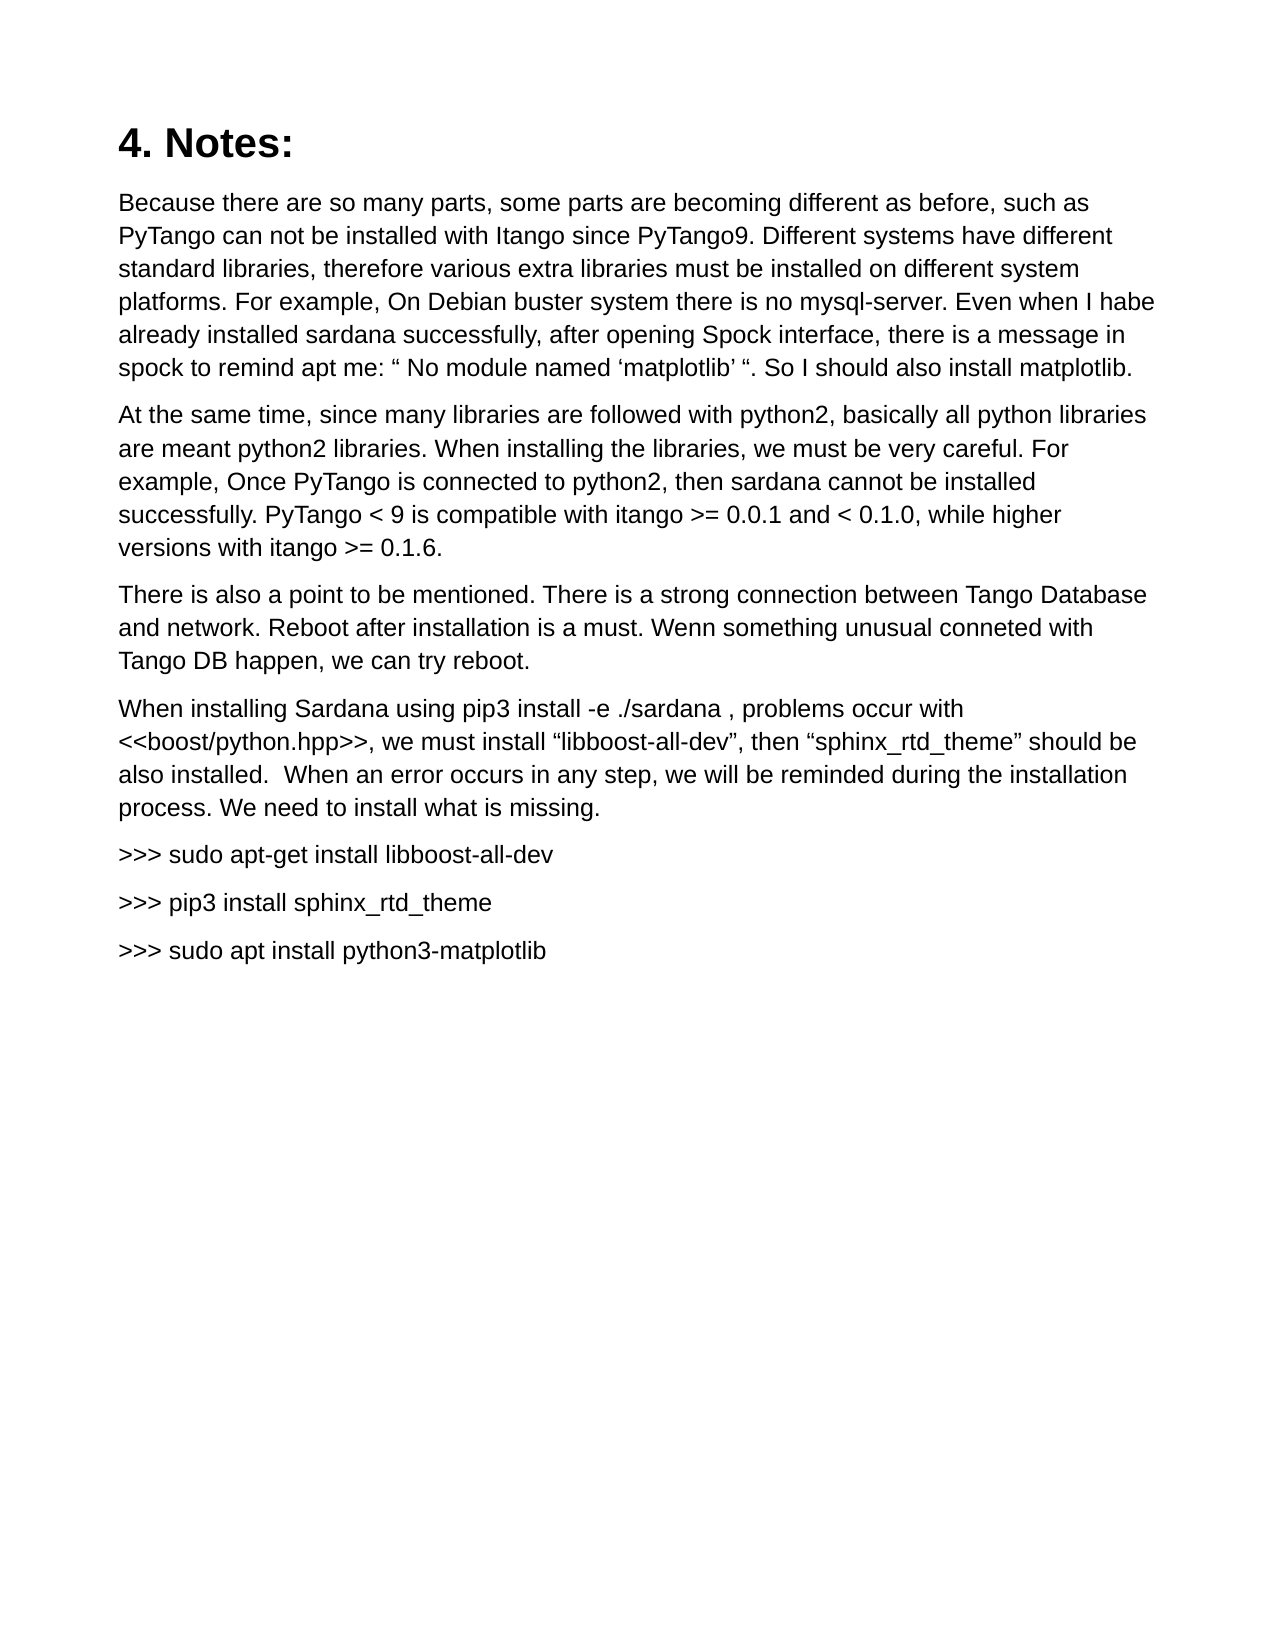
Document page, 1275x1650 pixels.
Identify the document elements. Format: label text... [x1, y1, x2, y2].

text >>> sudo apt-get install libboost-all-dev [118, 841, 1157, 869]
text >>> pip3 install sphinx_rtd_theme [118, 888, 1157, 917]
text There is also a point to be mentioned. There is a strong connection between Tango Database and network. Reboot after installation is a must. Wenn something unusual conneted with Tango DB happen, we can try reboot. [118, 580, 1157, 675]
text When installing Sardana using pip3 install -e ./sardana , problems occur with <<boost/python.hpp>>, we must install “libboost-all-dev”, then “sphinx_rtd_theme” should be also installed. When an error occurs in any step, we will be reminded during the installation process. We need to install what is missing. [118, 694, 1157, 822]
text Because there are so many parts, some parts are becoming different as before, such as PyTango can not be installed with Itango since PyTango9. Different systems have different standard libraries, therefore various extra libraries must be installed on different system platforms. For example, On Debian buster system there is no mysql-server. Even when I habe already installed sardana successfully, after opening Spock interface, there is a message in spock to remind apt me: “ No module named ‘matplotlib’ “. So I should also install matplotlib. [118, 188, 1157, 382]
text At the same time, since many libraries are followed with python2, basically all python libraries are meant python2 libraries. When installing the libraries, we must be very careful. For example, Once PyTango is connected to python2, then sardana cannot be installed successfully. PyTango < 9 is compatible with itango >= 0.0.1 and < 0.1.0, while higher versions with itango >= 0.1.6. [118, 401, 1157, 561]
text >>> sudo apt install python3-matplotlib [118, 936, 1157, 964]
text 4. Notes: [118, 118, 1157, 166]
